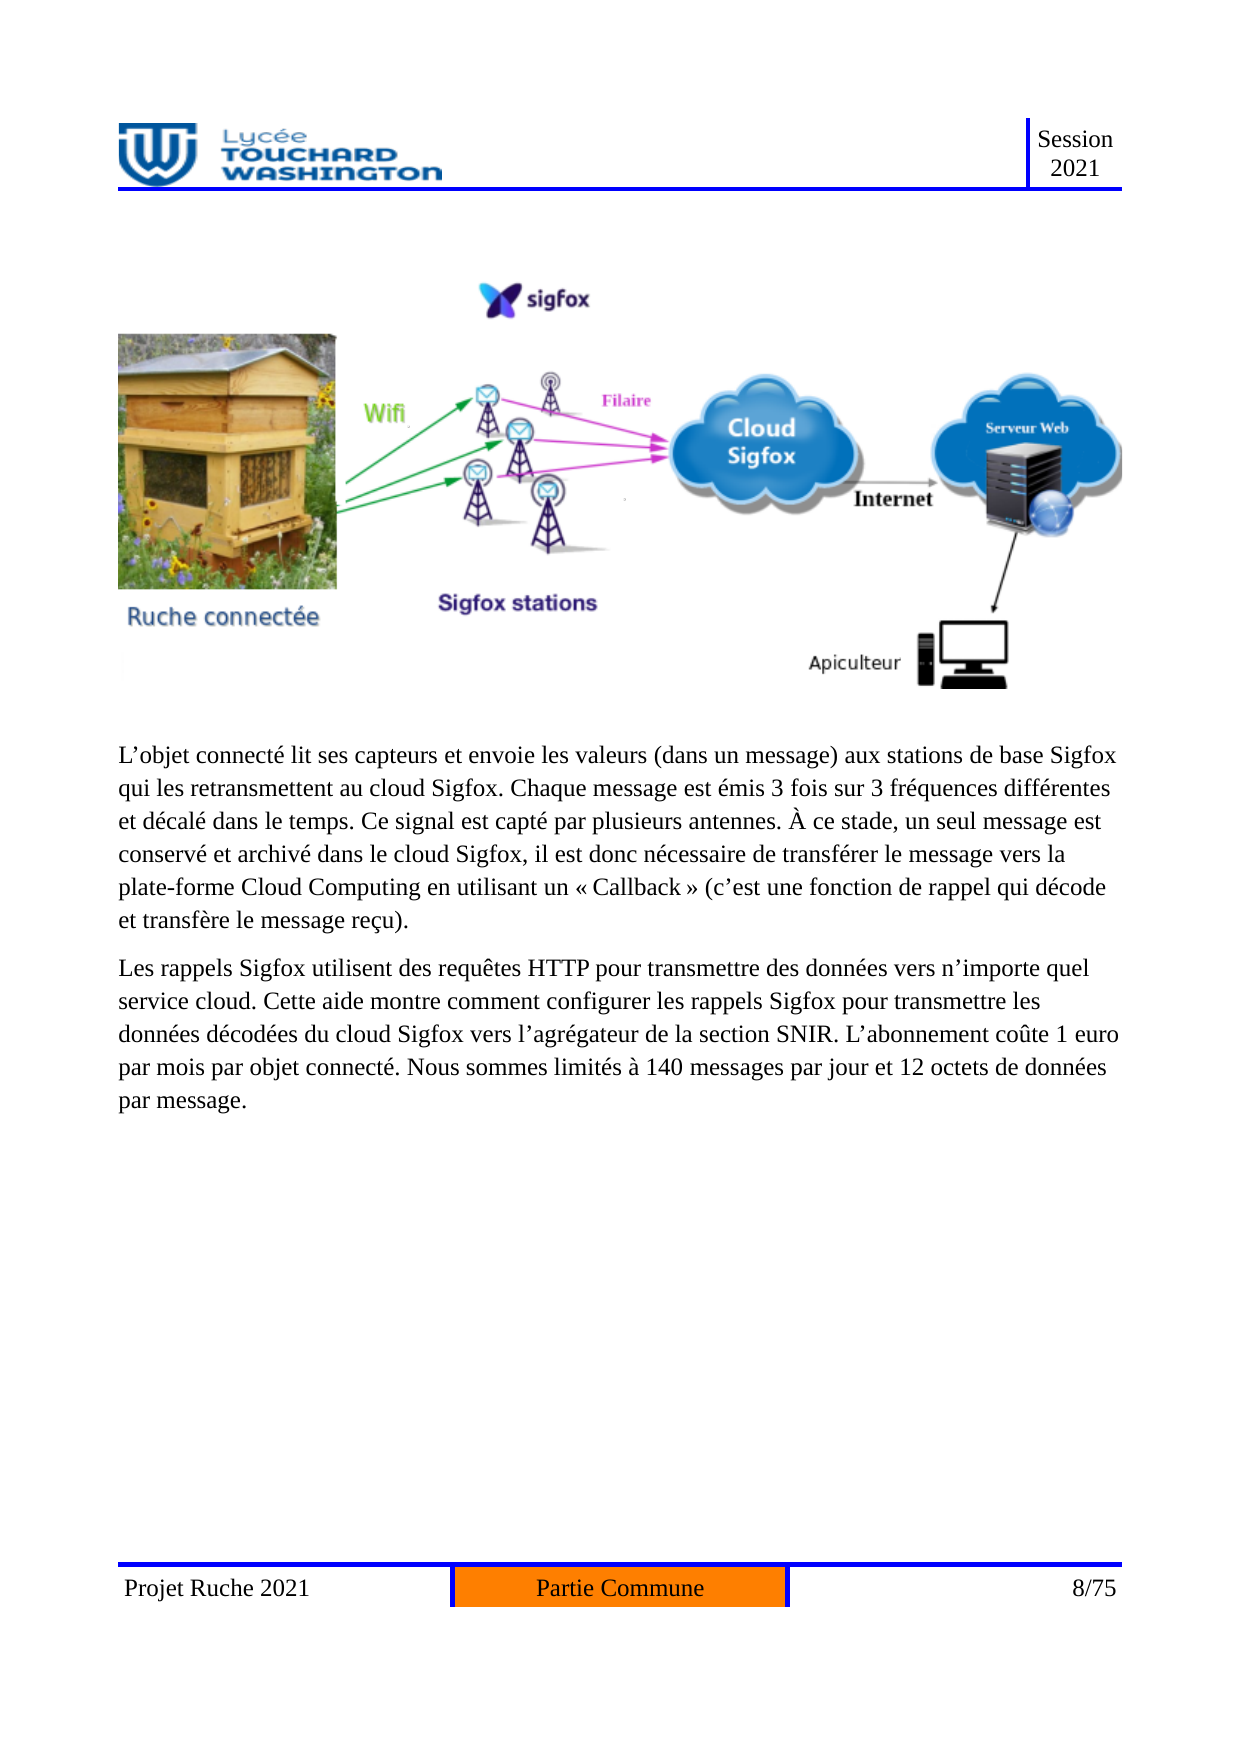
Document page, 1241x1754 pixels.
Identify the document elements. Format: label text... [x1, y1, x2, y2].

text L’objet connecté lit ses capteurs et envoie les valeurs (dans un message) aux stations de base Sigfox qui les retransmettent au cloud Sigfox. Chaque message est émis 3 fois sur 3 fréquences différentes et décalé dans le temps. Ce signal est capté par plusieurs antennes. À ce stade, un seul message est conservé et archivé dans le cloud Sigfox, il est donc nécessaire de transférer le message vers la plate-forme Cloud Computing en utilisant un « Callback » (c’est une fonction de rappel qui décode et transfère le message reçu). [118, 740, 1122, 934]
picture [118, 249, 1123, 689]
picture [118, 123, 442, 187]
text Les rappels Sigfox utilisent des requêtes HTTP pour transmettre des données vers n’importe quel service cloud. Cette aide montre comment configurer les rappels Sigfox pour transmettre les données décodées du cloud Sigfox vers l’agrégateur de la section SNIR. L’abonnement coûte 1 euro par mois par objet connecté. Nous sommes limités à 140 messages par jour et 12 octets de données par message. [118, 953, 1122, 1113]
